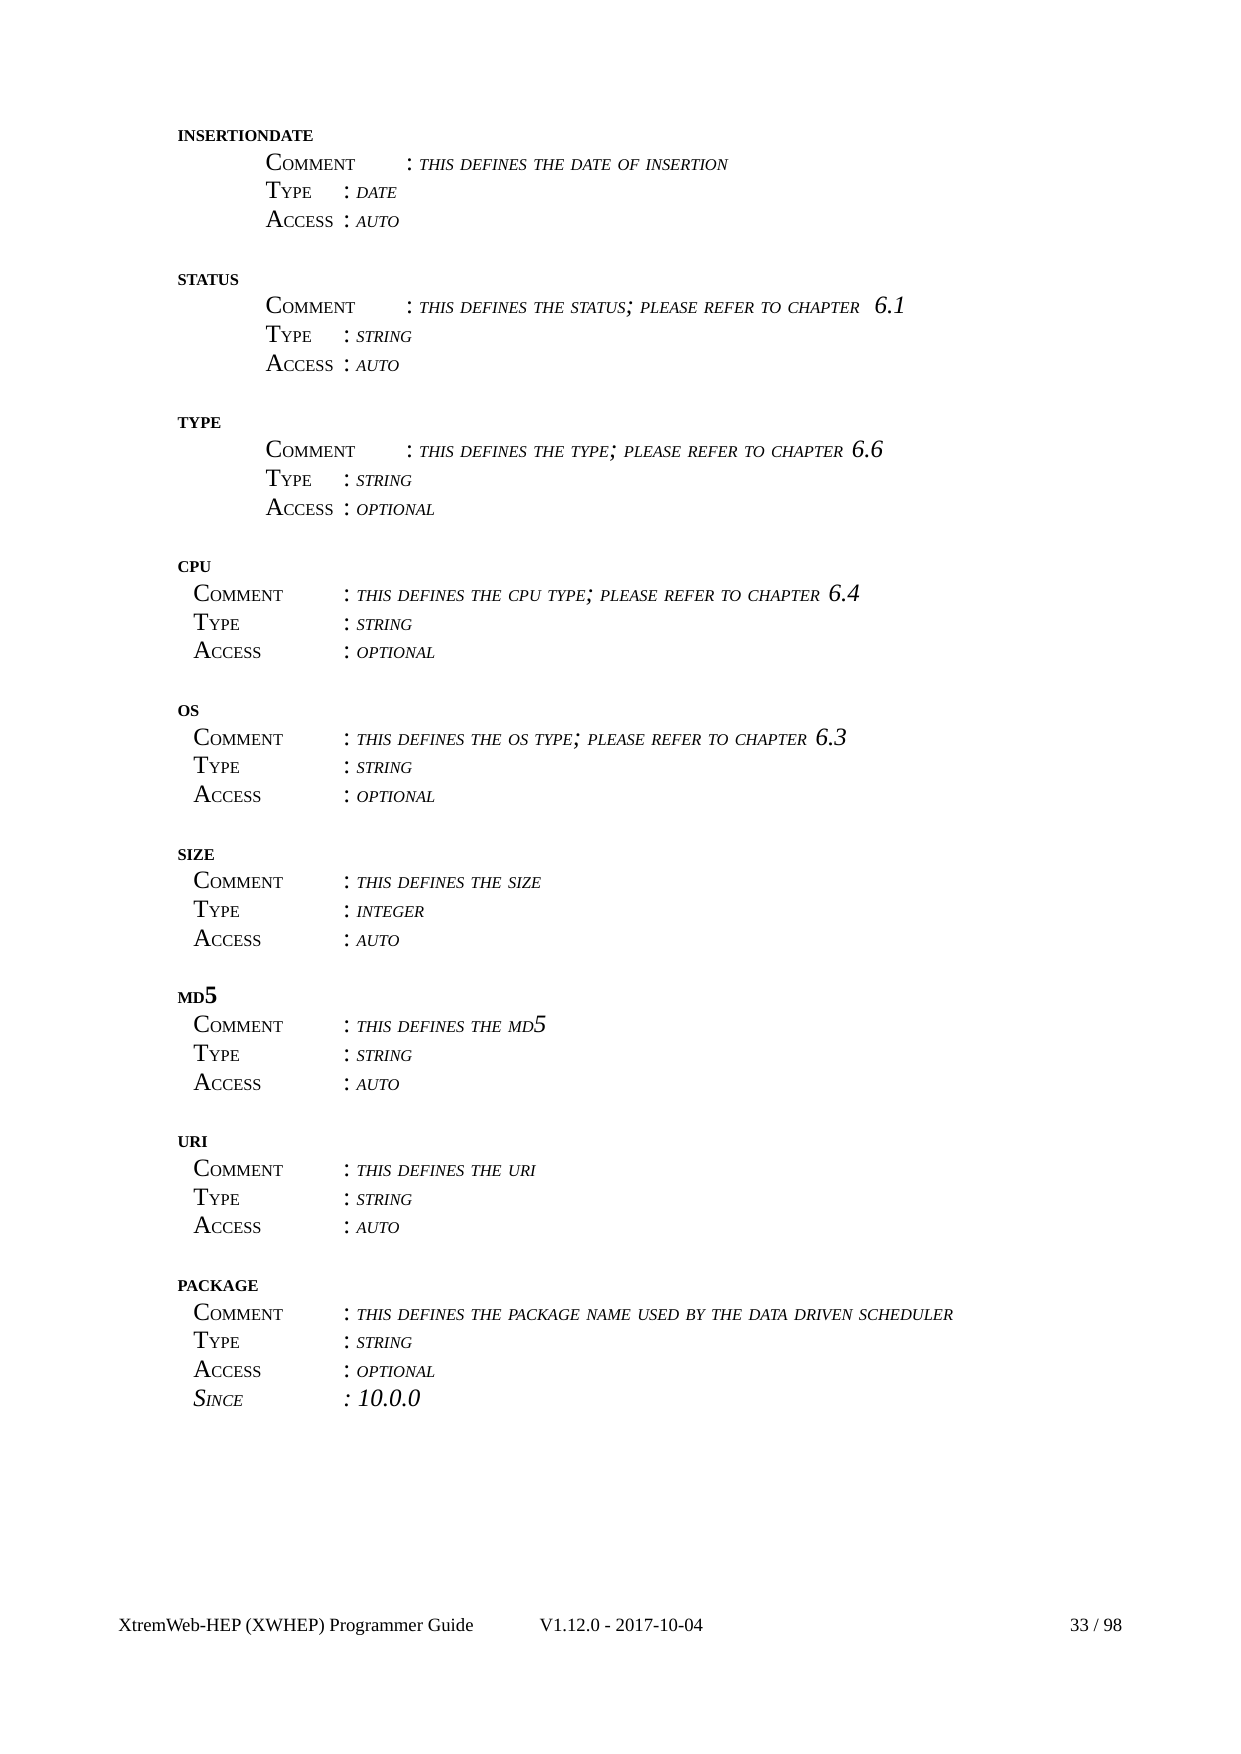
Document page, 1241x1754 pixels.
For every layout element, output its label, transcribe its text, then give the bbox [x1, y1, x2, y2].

text Access : optional [177, 779, 1122, 808]
text Access : auto [177, 1211, 1122, 1239]
text status [177, 262, 1122, 291]
text type [177, 406, 1122, 434]
text Comment : this defines the md5 [177, 1009, 1122, 1038]
text size [177, 837, 1122, 866]
text Type : date [265, 176, 1122, 204]
text md5 [177, 981, 1122, 1009]
text Type : string [265, 463, 1122, 492]
text Access : auto [265, 348, 1122, 377]
text uri [177, 1124, 1122, 1153]
text Access : auto [177, 1067, 1122, 1096]
text cpu [177, 549, 1122, 578]
text Type : string [177, 607, 1122, 636]
text Access : optional [265, 492, 1122, 521]
text Access : auto [265, 204, 1122, 233]
text insertiondate [177, 118, 1122, 147]
text Access : optional [177, 636, 1122, 664]
text Access : optional [177, 1354, 1122, 1383]
text Type : string [265, 319, 1122, 348]
text package [177, 1268, 1122, 1297]
text Type : string [177, 1326, 1122, 1354]
text Type : integer [177, 894, 1122, 923]
text Comment : this defines the package name used by the data driven scheduler [177, 1297, 1122, 1326]
text Type : string [177, 1182, 1122, 1211]
text Comment : this defines the date of insertion [265, 147, 1122, 176]
text Comment : this defines the cpu type; please refer to chapter 6.4 [177, 578, 1122, 607]
text os [177, 693, 1122, 722]
text Comment : this defines the uri [177, 1153, 1122, 1182]
text Since : 10.0.0 [177, 1383, 1122, 1412]
text Type : string [177, 1038, 1122, 1067]
text Type : string [177, 751, 1122, 779]
text Access : auto [177, 923, 1122, 952]
text Comment : this defines the os type; please refer to chapter 6.3 [177, 722, 1122, 751]
text Comment : this defines the status; please refer to chapter 6.1 [265, 291, 1122, 319]
text Comment : this defines the type; please refer to chapter 6.6 [265, 434, 1122, 463]
text Comment : this defines the size [177, 866, 1122, 894]
